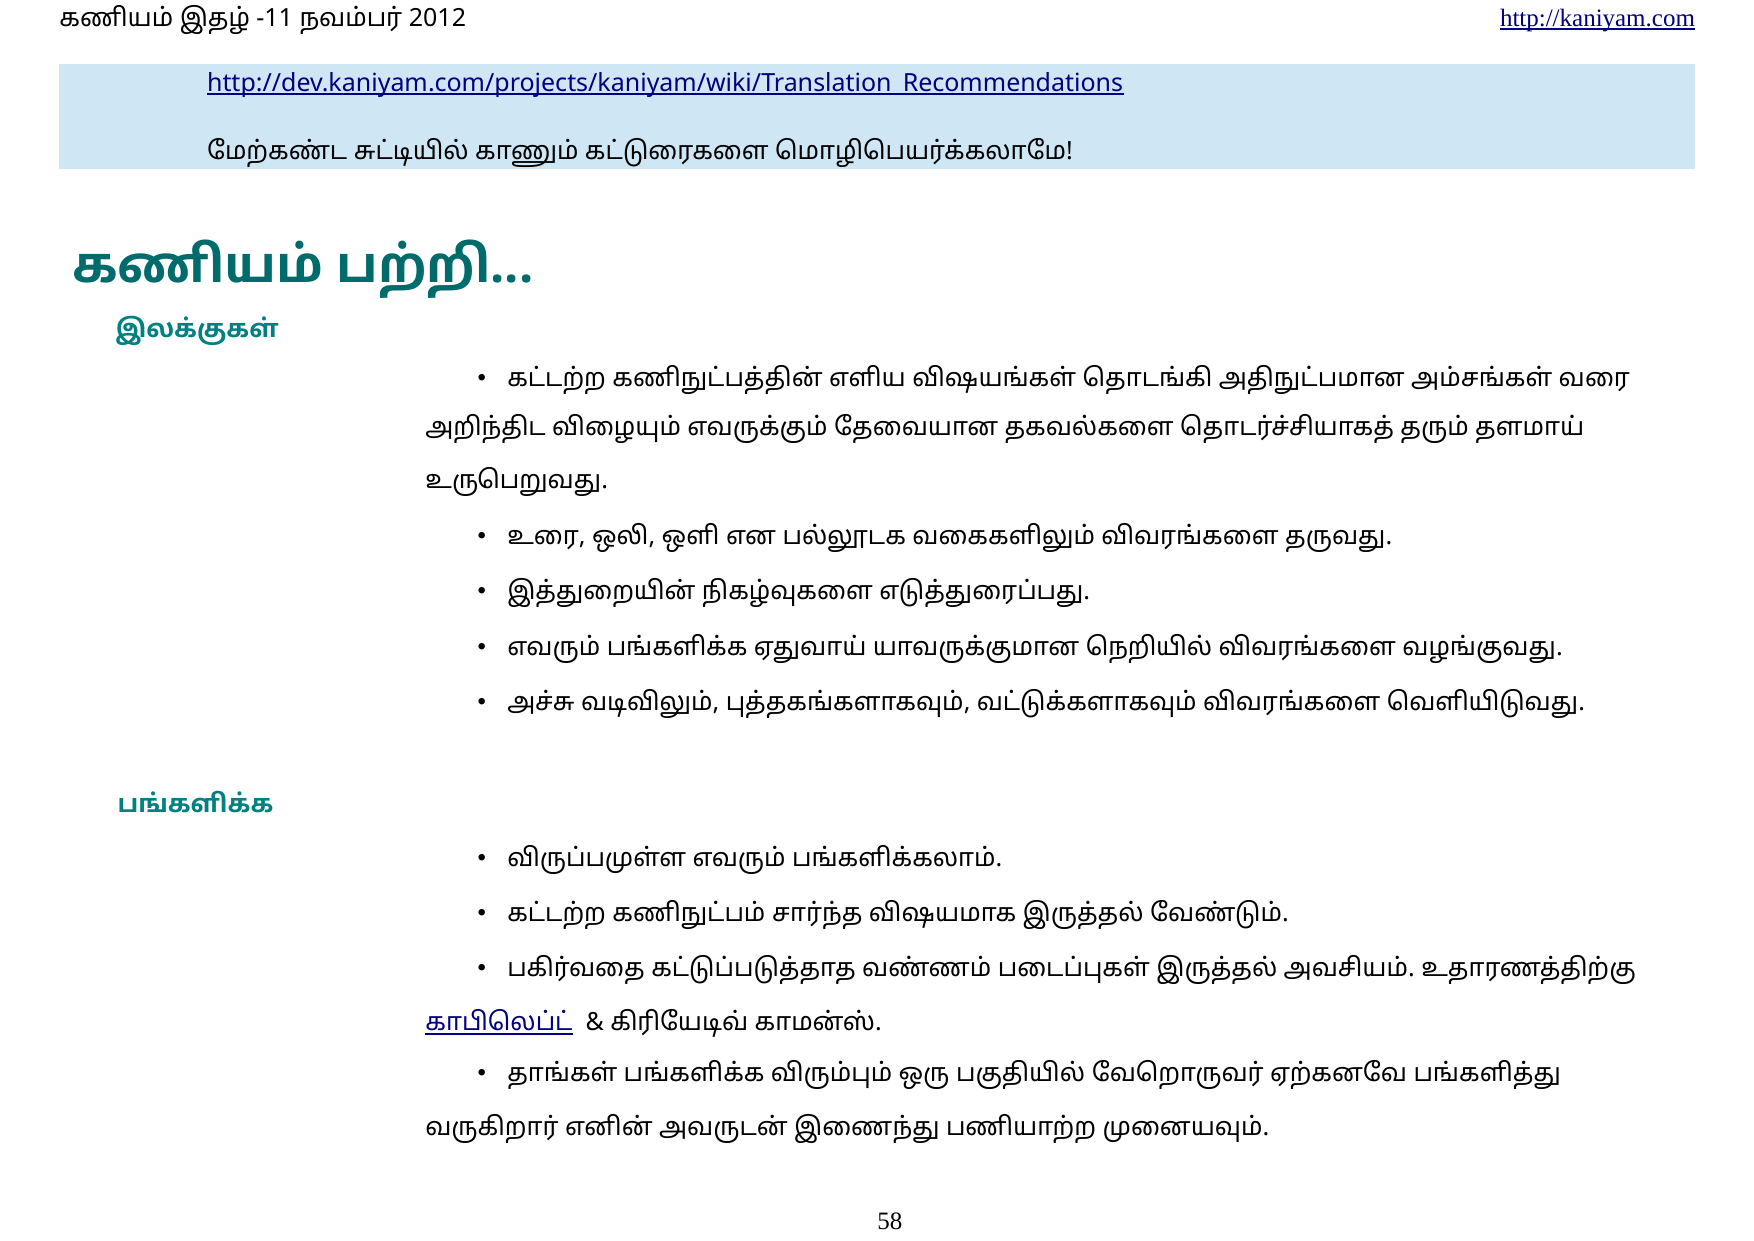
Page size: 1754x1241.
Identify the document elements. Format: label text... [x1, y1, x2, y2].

list விருப்பமுள்ள எவரும் பங்களிக்கலாம். [396, 839, 1695, 876]
list எவரும் பங்களிக்க ஏதுவாய் யாவருக்குமான நெறியில் விவரங்களை வழங்குவது. [396, 628, 1695, 665]
text பங்களிக்க [117, 790, 1695, 823]
list இத்துறையின் நிகழ்வுகளை எடுத்துரைப்பது. [396, 573, 1695, 610]
subtitle கணியம் பற்றி... [72, 228, 1695, 302]
list அச்சு வடிவிலும், புத்தகங்களாகவும், வட்டுக்களாகவும் விவரங்களை வெளியிடுவது. [396, 684, 1695, 721]
list கட்டற்ற கணிநுட்பம் சார்ந்த விஷயமாக இருத்தல் வேண்டும். [396, 894, 1695, 932]
list உரை, ஒலி, ஒளி என பல்லூடக வகைகளிலும் விவரங்களை தருவது. [396, 518, 1695, 554]
list தாங்கள் பங்களிக்க விரும்பும் ஒரு பகுதியில் வேறொருவர் ஏற்கனவே பங்களித்து வருகிறார் எனின் அவருடன் இணைந்து பணியாற்ற முனையவும். [396, 1059, 1695, 1146]
text இலக்குகள் [115, 315, 1695, 347]
text மேற்கண்ட சுட்டியில் காணும் கட்டுரைகளை மொழிபெயர்க்கலாமே! [59, 132, 1695, 169]
list கட்டற்ற கணிநுட்பத்தின் எளிய விஷயங்கள் தொடங்கி அதிநுட்பமான அம்சங்கள் வரை அறிந்திட விழையும் எவருக்கும் தேவையான தகவல்களை தொடர்ச்சியாகத் தரும் தளமாய் உருபெறுவது. [396, 364, 1695, 499]
list பகிர்வதை கட்டுப்படுத்தாத வண்ணம் படைப்புகள் இருத்தல் அவசியம். உதாரணத்திற்கு காபிலெப்ட் & கிரியேடிவ் காமன்ஸ். [396, 950, 1695, 1041]
text http://dev.kaniyam.com/projects/kaniyam/wiki/Translation_Recommendations [59, 64, 1695, 98]
